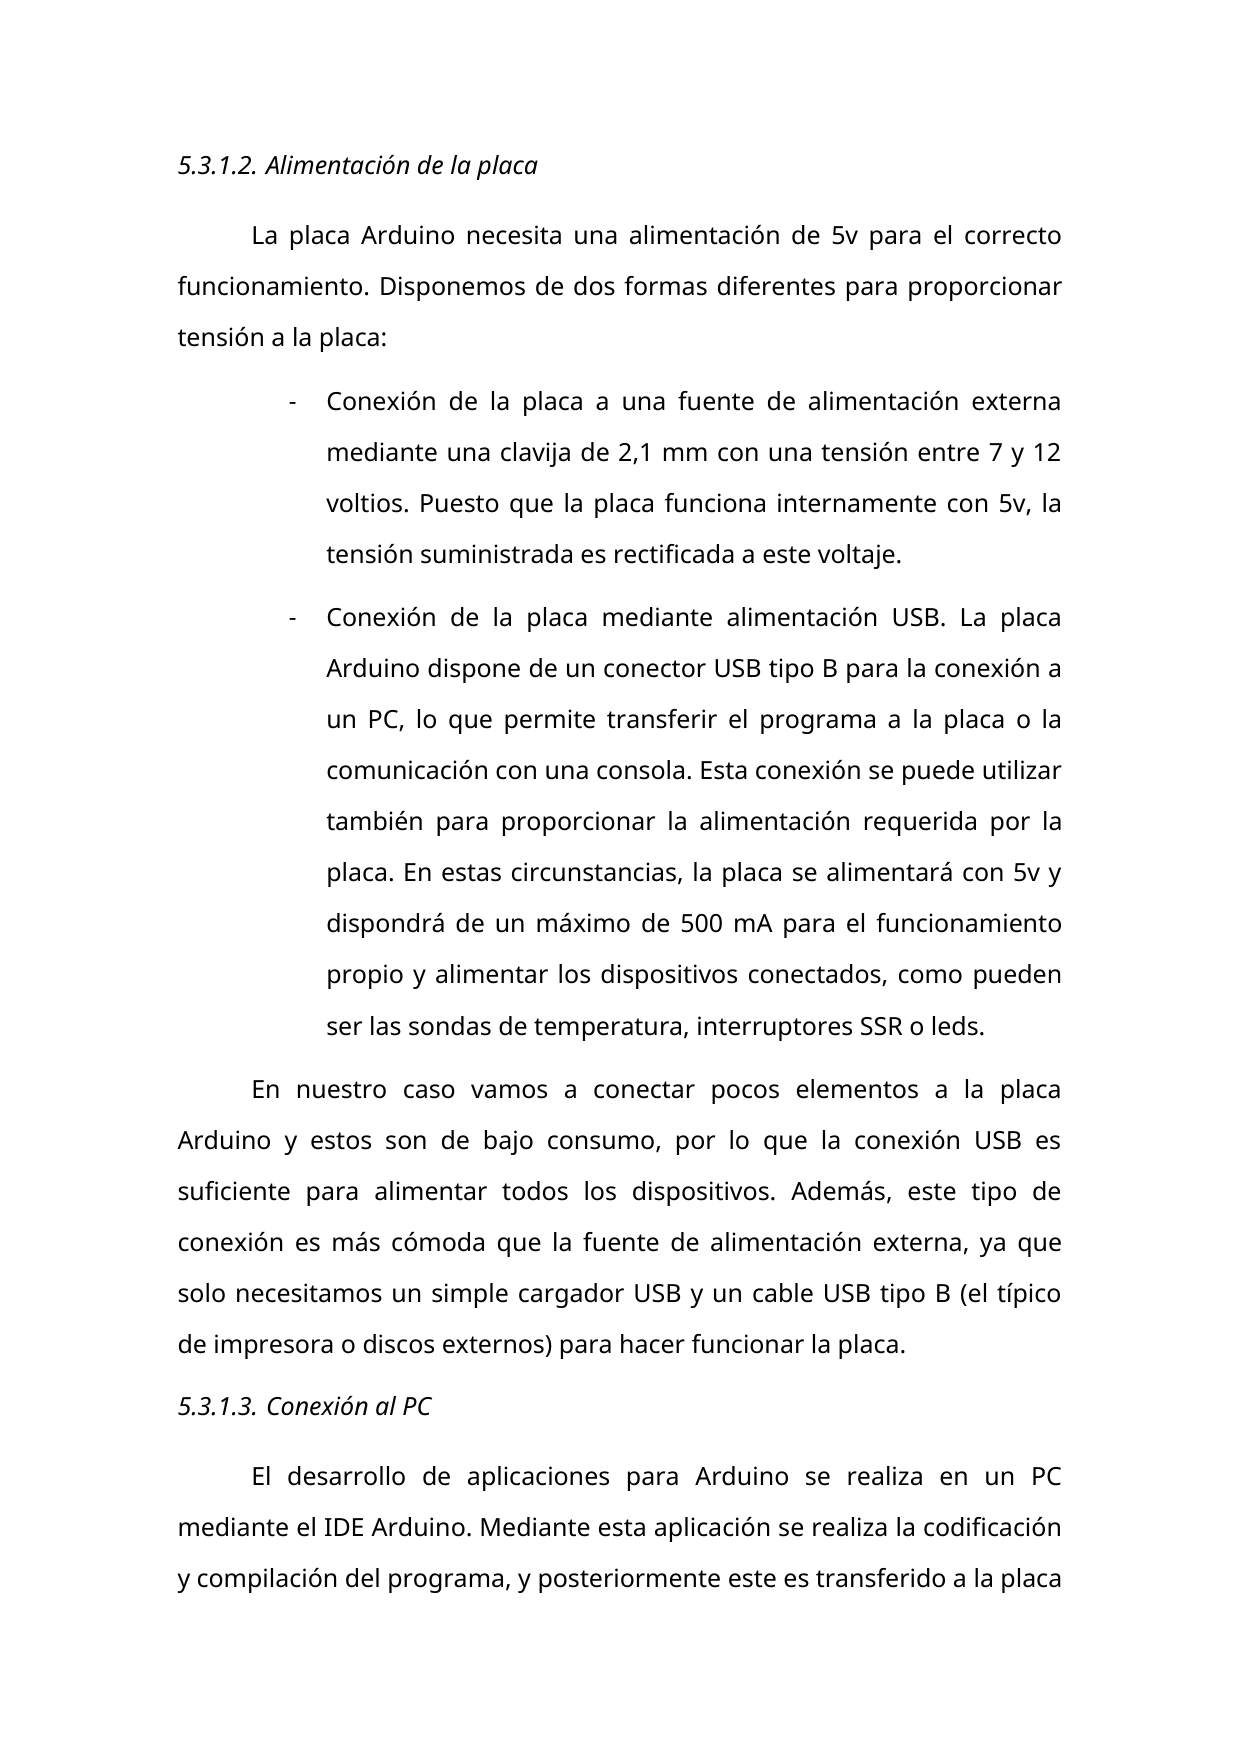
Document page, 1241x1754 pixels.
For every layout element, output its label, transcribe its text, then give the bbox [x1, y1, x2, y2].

subtitle Alimentación de la placa [177, 148, 1063, 182]
list Conexión de la placa a una fuente de alimentación externa mediante una clavija de 2,1 mm con una tensión entre 7 y 12 voltios. Puesto que la placa funciona internamente con 5v, la tensión suministrada es rectificada a este voltaje. [288, 383, 1063, 570]
text El desarrollo de aplicaciones para Arduino se realiza en un PC mediante el IDE Arduino. Mediante esta aplicación se realiza la codificación y compilación del programa, y posteriormente este es transferido a la placa [177, 1458, 1063, 1594]
list Conexión de la placa mediante alimentación USB. La placa Arduino dispone de un conector USB tipo B para la conexión a un PC, lo que permite transferir el programa a la placa o la comunicación con una consola. Esta conexión se puede utilizar también para proporcionar la alimentación requerida por la placa. En estas circunstancias, la placa se alimentará con 5v y dispondrá de un máximo de 500 mA para el funcionamiento propio y alimentar los dispositivos conectados, como pueden ser las sondas de temperatura, interruptores SSR o leds. [288, 600, 1063, 1042]
text La placa Arduino necesita una alimentación de 5v para el correcto funcionamiento. Disponemos de dos formas diferentes para proporcionar tensión a la placa: [177, 217, 1063, 354]
subtitle Conexión al PC [177, 1388, 1063, 1422]
text En nuestro caso vamos a conectar pocos elementos a la placa Arduino y estos son de bajo consumo, por lo que la conexión USB es suficiente para alimentar todos los dispositivos. Además, este tipo de conexión es más cómoda que la fuente de alimentación externa, ya que solo necesitamos un simple cargador USB y un cable USB tipo B (el típico de impresora o discos externos) para hacer funcionar la placa. [177, 1072, 1063, 1361]
